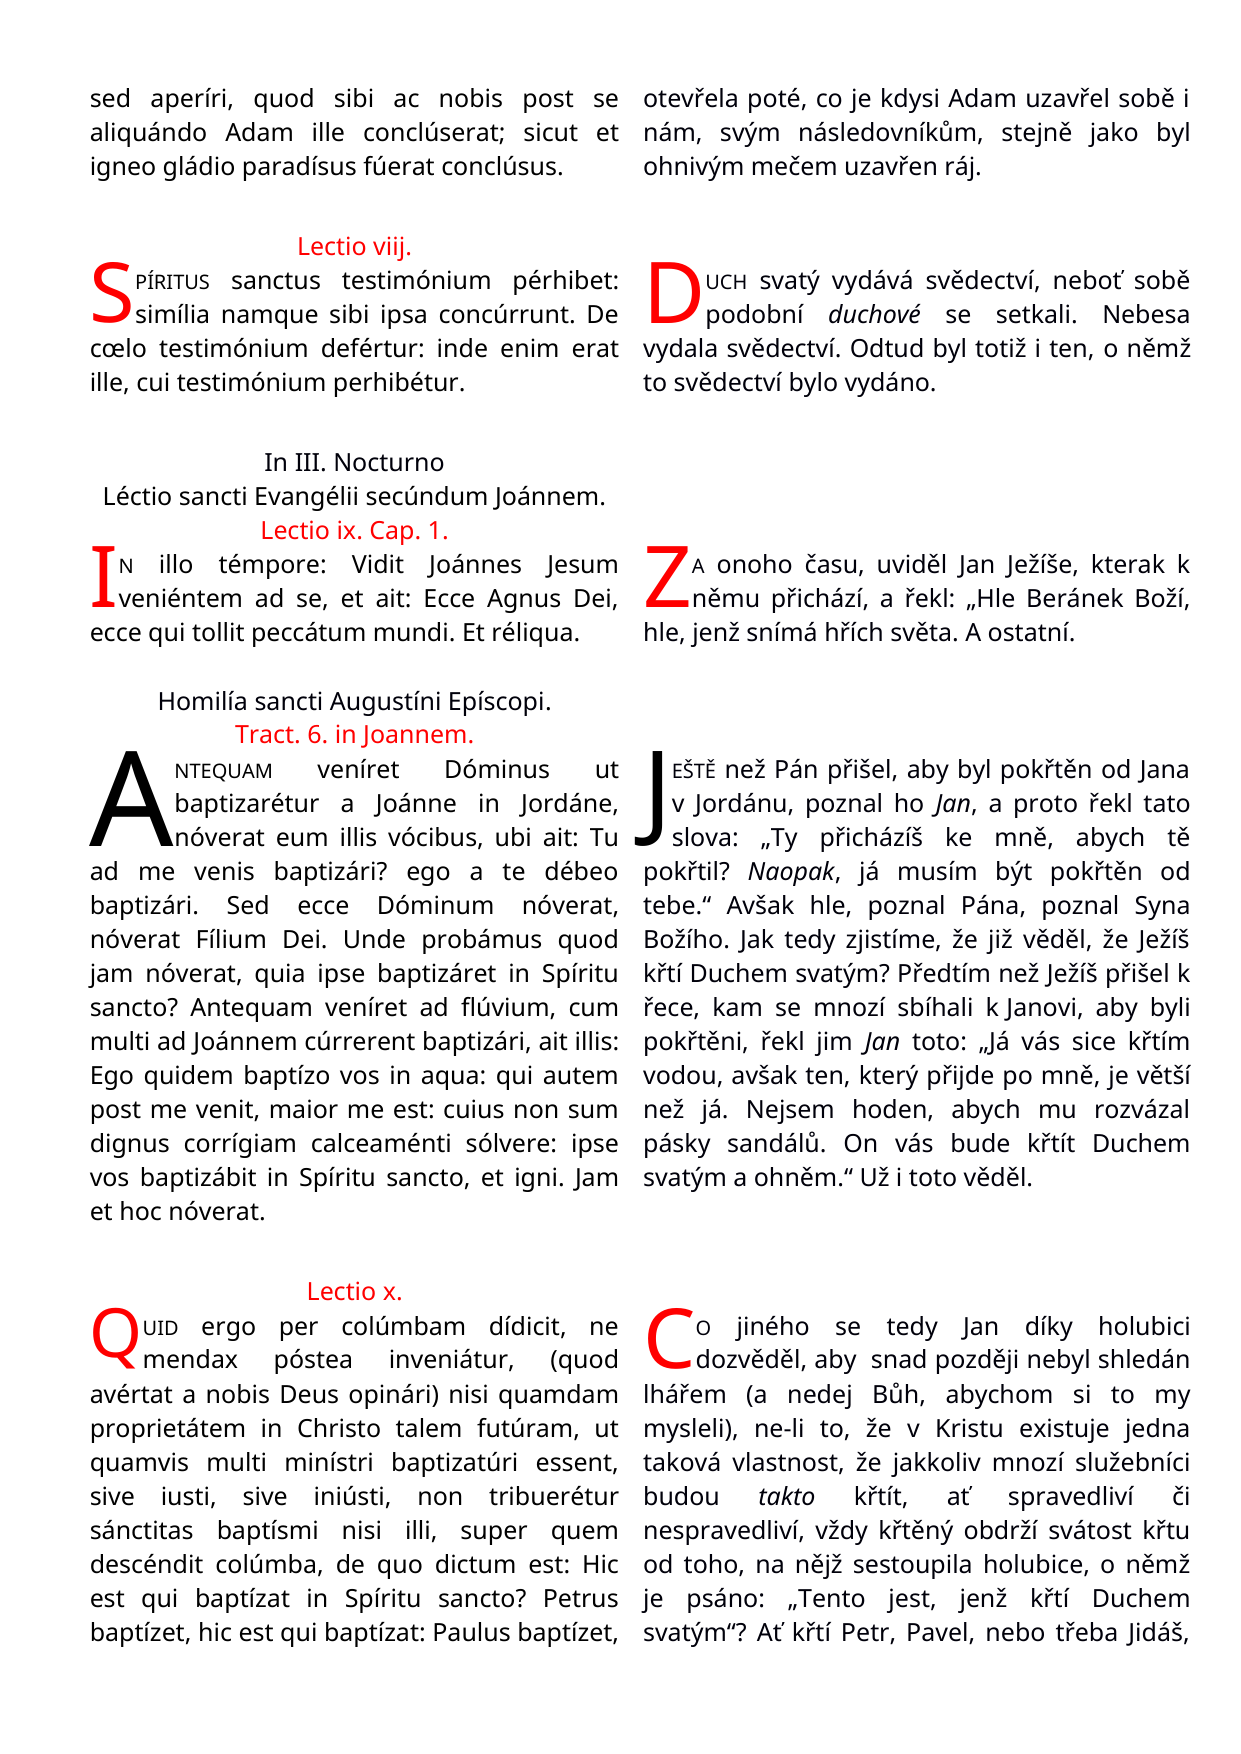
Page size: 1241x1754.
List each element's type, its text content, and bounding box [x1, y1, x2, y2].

table_cell Lectio x. Quid ergo per colúmbam dídicit, ne mendax póstea inveniátur, (quod avértat a nobis Deus opinári) nisi quamdam proprietátem in Christo talem futúram, ut quamvis multi minístri baptizatúri essent, sive iusti, sive iniústi, non tribuerétur sánctitas baptísmi nisi illi, super quem descéndit colúmba, de quo dictum est: Hic est qui baptízat in Spíritu sancto? Petrus baptízet, hic est qui baptízat: Paulus baptízet, [78, 1268, 631, 1655]
table_cell Lectio viij. Spíritus sanctus testimónium pérhibet: simília namque sibi ipsa concúrrunt. De cœlo testimónium defértur: inde enim erat ille, cui testimónium perhibétur. [78, 223, 631, 439]
table_cell Za onoho času, uviděl Jan Ježíše, kterak k němu přichází, a řekl: „Hle Beránek Boží, hle, jenž snímá hřích světa. A ostatní. Ještě než Pán přišel, aby byl pokřtěn od Jana v Jordánu, poznal ho Jan, a proto řekl tato slova: „Ty přicházíš ke mně, abych tě pokřtil? Naopak, já musím být pokřtěn od tebe.“ Avšak hle, poznal Pána, poznal Syna Božího. Jak tedy zjistíme, že již věděl, že Ježíš křtí Duchem svatým? Předtím než Ježíš přišel k řece, kam se mnozí sbíhali k Janovi, aby byli pokřtěni, řekl jim Jan toto: „Já vás sice křtím vodou, avšak ten, který přijde po mně, je větší než já. Nejsem hoden, abych mu rozvázal pásky sandálů. On vás bude křtít Duchem svatým a ohněm.“ Už i toto věděl. [631, 439, 1203, 1268]
table_cell In III. Nocturno Léctio sancti Evangélii secúndum Joánnem. Lectio ix. Cap. 1. In illo témpore: Vidit Joánnes Jesum veniéntem ad se, et ait: Ecce Agnus Dei, ecce qui tollit peccátum mundi. Et réliqua. Homilía sancti Augustíni Epíscopi. Tract. 6. in Joannem. Antequam veníret Dóminus ut baptizarétur a Joánne in Jordáne, nóverat eum illis vócibus, ubi ait: Tu ad me venis baptizári? ego a te débeo baptizári. Sed ecce Dóminum nóverat, nóverat Fílium Dei. Unde probámus quod jam nóverat, quia ipse baptizáret in Spíritu sancto? Antequam veníret ad flúvium, cum multi ad Joánnem cúrrerent baptizári, ait illis: Ego quidem baptízo vos in aqua: qui autem post me venit, maior me est: cuius non sum dignus corrígiam calceaménti sólvere: ipse vos baptizábit in Spíritu sancto, et igni. Jam et hoc nóverat. [78, 439, 631, 1268]
table_cell Co jiného se tedy Jan díky holubici dozvěděl, aby snad později nebyl shledán lhářem (a nedej Bůh, abychom si to my mysleli), ne-li to, že v Kristu existuje jedna taková vlastnost, že jakkoliv mnozí služebníci budou takto křtít, ať spravedliví či nespravedliví, vždy křtěný obdrží svátost křtu od toho, na nějž sestoupila holubice, o němž je psáno: „Tento jest, jenž křtí Duchem svatým“? Ať křtí Petr, Pavel, nebo třeba Jidáš, [631, 1268, 1203, 1655]
table_cell sed aperíri, quod sibi ac nobis post se aliquándo Adam ille conclúserat; sicut et igneo gládio paradísus fúerat conclúsus. [78, 74, 631, 222]
table_cell otevřela poté, co je kdysi Adam uzavřel sobě i nám, svým následovníkům, stejně jako byl ohnivým mečem uzavřen ráj. [631, 74, 1203, 222]
table_cell Duch svatý vydává svědectví, neboť sobě podobní duchové se setkali. Nebesa vydala svědectví. Odtud byl totiž i ten, o němž to svědectví bylo vydáno. [631, 223, 1203, 439]
